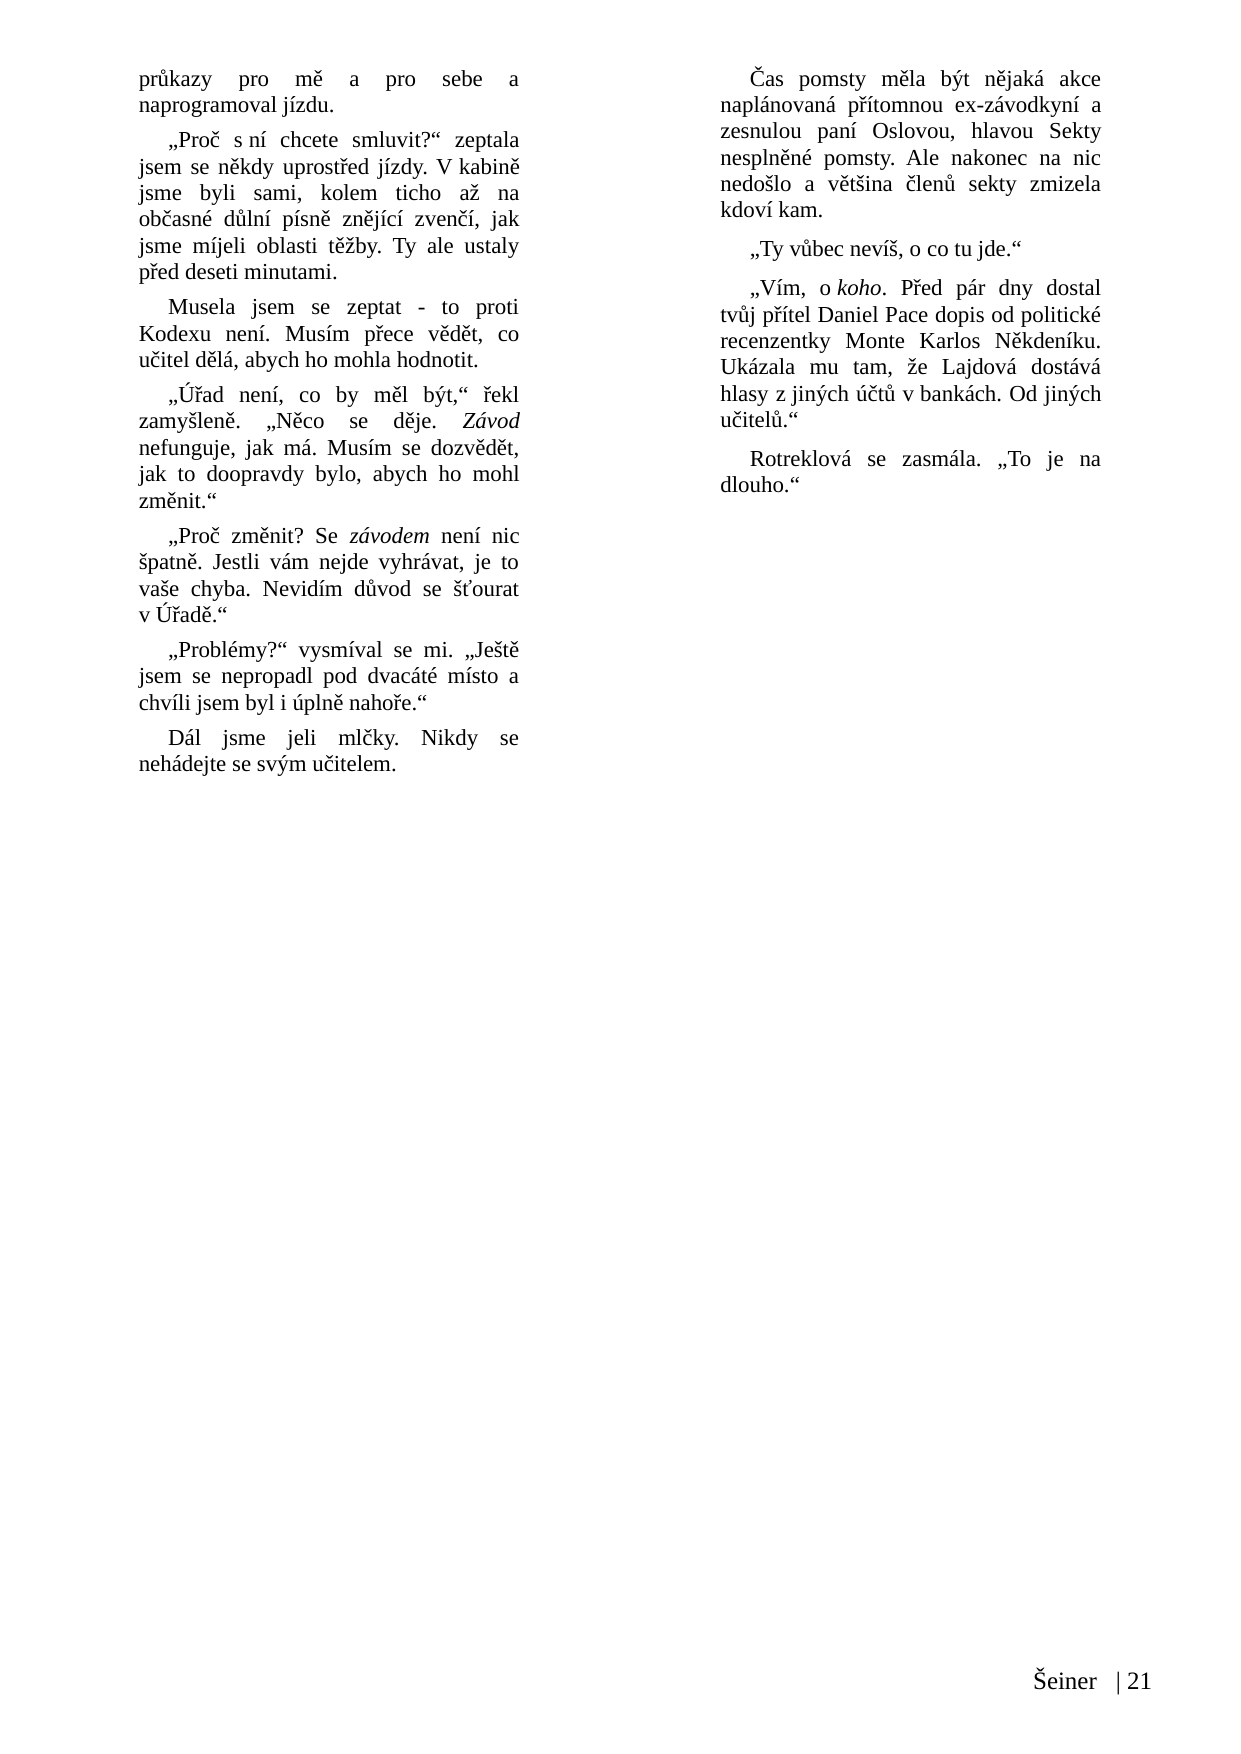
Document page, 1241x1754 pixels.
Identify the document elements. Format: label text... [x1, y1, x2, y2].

table_header [89, 59, 133, 791]
table_header [1107, 59, 1152, 791]
table_header Čas pomsty měla být nějaká akce naplánovaná přítomnou ex-závodkyní a zesnulou paní Oslovou, hlavou Sekty nesplněné pomsty. Ale nakonec na nic nedošlo a většina členů sekty zmizela kdoví kam. „Ty vůbec nevíš, o co tu jde.“ „Vím, o koho. Před pár dny dostal tvůj přítel Daniel Pace dopis od politické recenzentky Monte Karlos Někdeníku. Ukázala mu tam, že Lajdová dostává hlasy z jiných účtů v bankách. Od jiných učitelů.“ Rotreklová se zasmála. „To je na dlouho.“ [714, 59, 1107, 791]
table_header průkazy pro mě a pro sebe a naprogramoval jízdu. „Proč s ní chcete smluvit?“ zeptala jsem se někdy uprostřed jízdy. V kabině jsme byli sami, kolem ticho až na občasné důlní písně znějící zvenčí, jak jsme míjeli oblasti těžby. Ty ale ustaly před deseti minutami. Musela jsem se zeptat - to proti Kodexu není. Musím přece vědět, co učitel dělá, abych ho mohla hodnotit. „Úřad není, co by měl být,“ řekl zamyšleně. „Něco se děje. Závod nefunguje, jak má. Musím se dozvědět, jak to doopravdy bylo, abych ho mohl změnit.“ „Proč změnit? Se závodem není nic špatně. Jestli vám nejde vyhrávat, je to vaše chyba. Nevidím důvod se šťourat v Úřadě.“ „Problémy?“ vysmíval se mi. „Ještě jsem se nepropadl pod dvacáté místo a chvíli jsem byl i úplně nahoře.“ Dál jsme jeli mlčky. Nikdy se nehádejte se svým učitelem. [133, 59, 525, 791]
table_header [525, 59, 714, 791]
